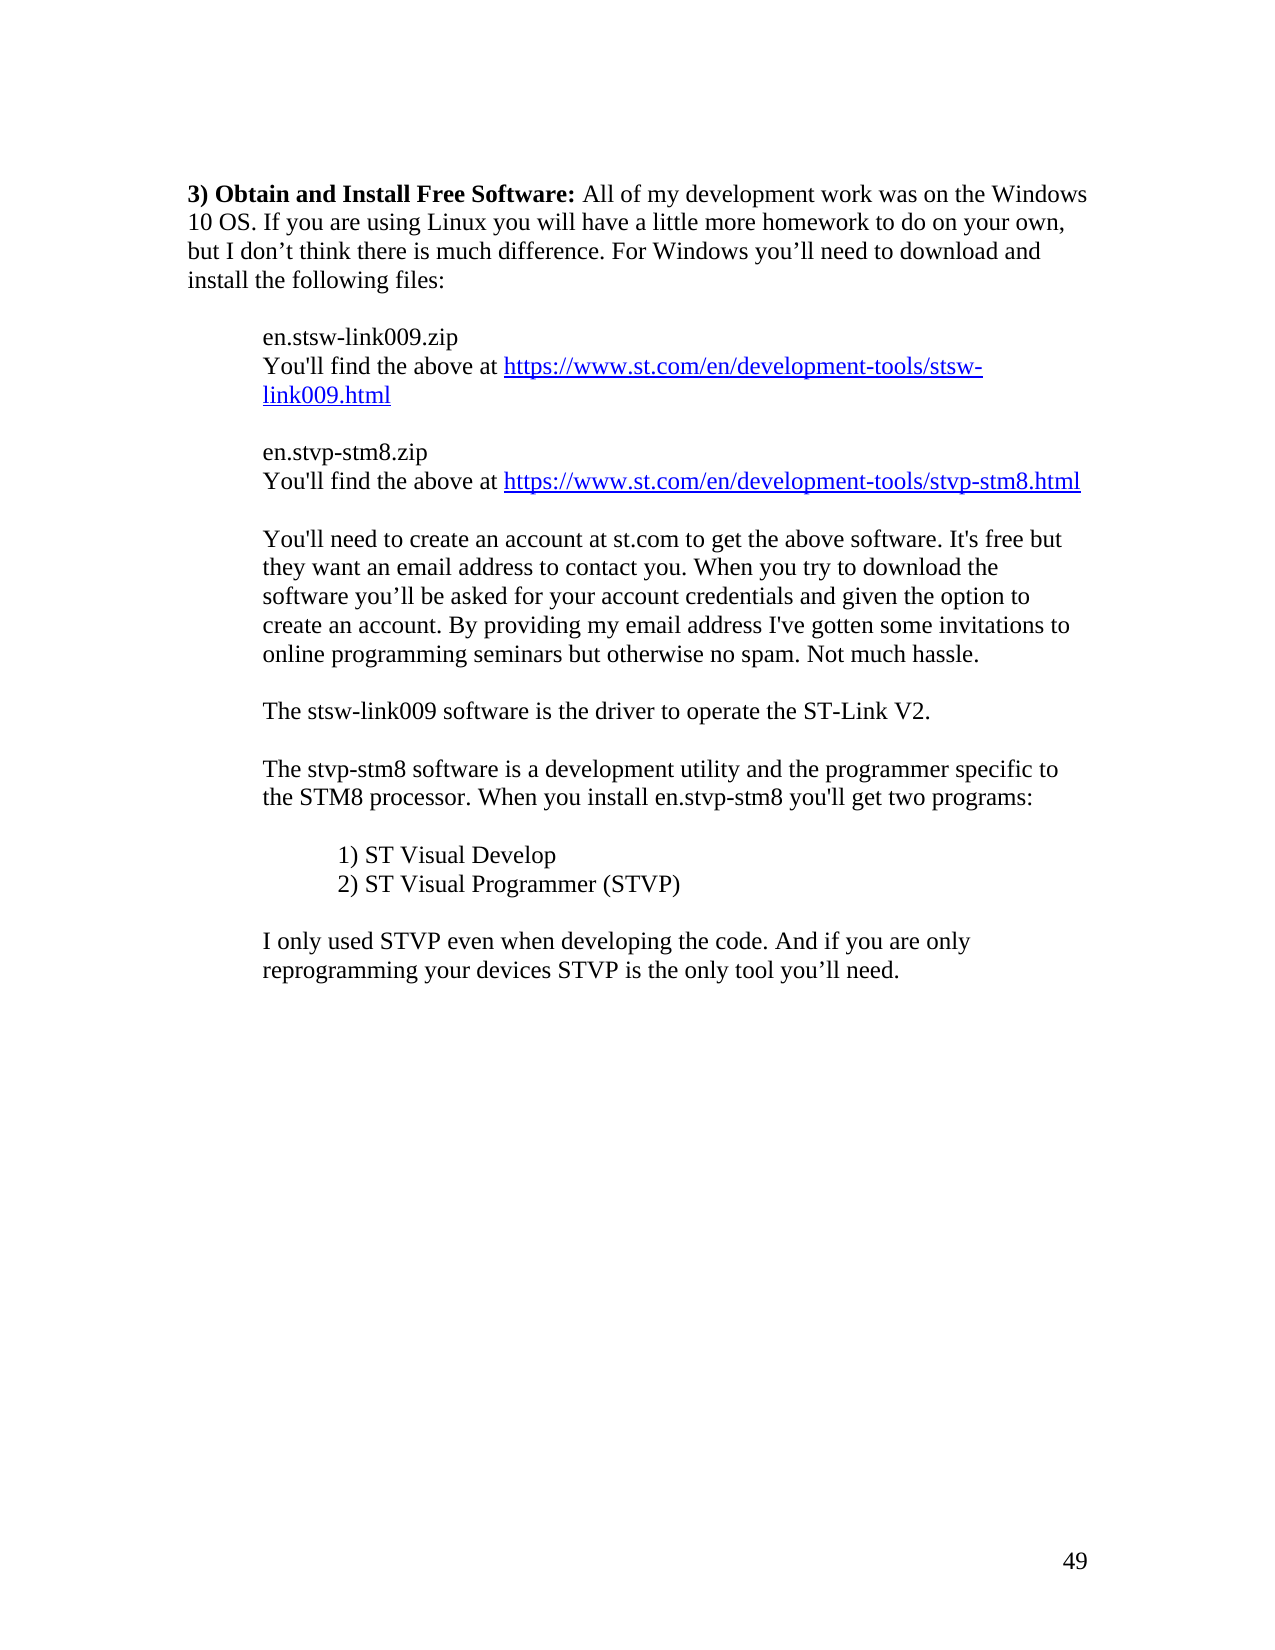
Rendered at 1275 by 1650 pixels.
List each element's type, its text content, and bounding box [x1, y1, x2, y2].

text en.stsw-link009.zip [262, 322, 1087, 351]
text You'll need to create an account at st.com to get the above software. It's free but they want an email address to contact you. When you try to download the software you’ll be asked for your account credentials and given the option to create an account. By providing my email address I've gotten some invitations to online programming seminars but otherwise no spam. Not much hassle. [262, 524, 1087, 667]
text en.stvp-stm8.zip [262, 437, 1087, 466]
text You'll find the above at https://www.st.com/en/development-tools/stvp-stm8.html [262, 466, 1087, 495]
text 1) ST Visual Develop [337, 840, 1087, 869]
text 3) Obtain and Install Free Software: All of my development work was on the Windows 10 OS. If you are using Linux you will have a little more homework to do on your own, but I don’t think there is much difference. For Windows you’ll need to download and install the following files: [187, 179, 1087, 294]
text The stvp-stm8 software is a development utility and the programmer specific to the STM8 processor. When you install en.stvp-stm8 you'll get two programs: [262, 754, 1087, 811]
text 2) ST Visual Programmer (STVP) [337, 869, 1087, 897]
text I only used STVP even when developing the code. And if you are only reprogramming your devices STVP is the only tool you’ll need. [262, 926, 1087, 984]
text The stsw-link009 software is the driver to operate the ST-Link V2. [262, 696, 1087, 725]
text You'll find the above at https://www.st.com/en/development-tools/stsw-link009.html [262, 351, 1087, 409]
